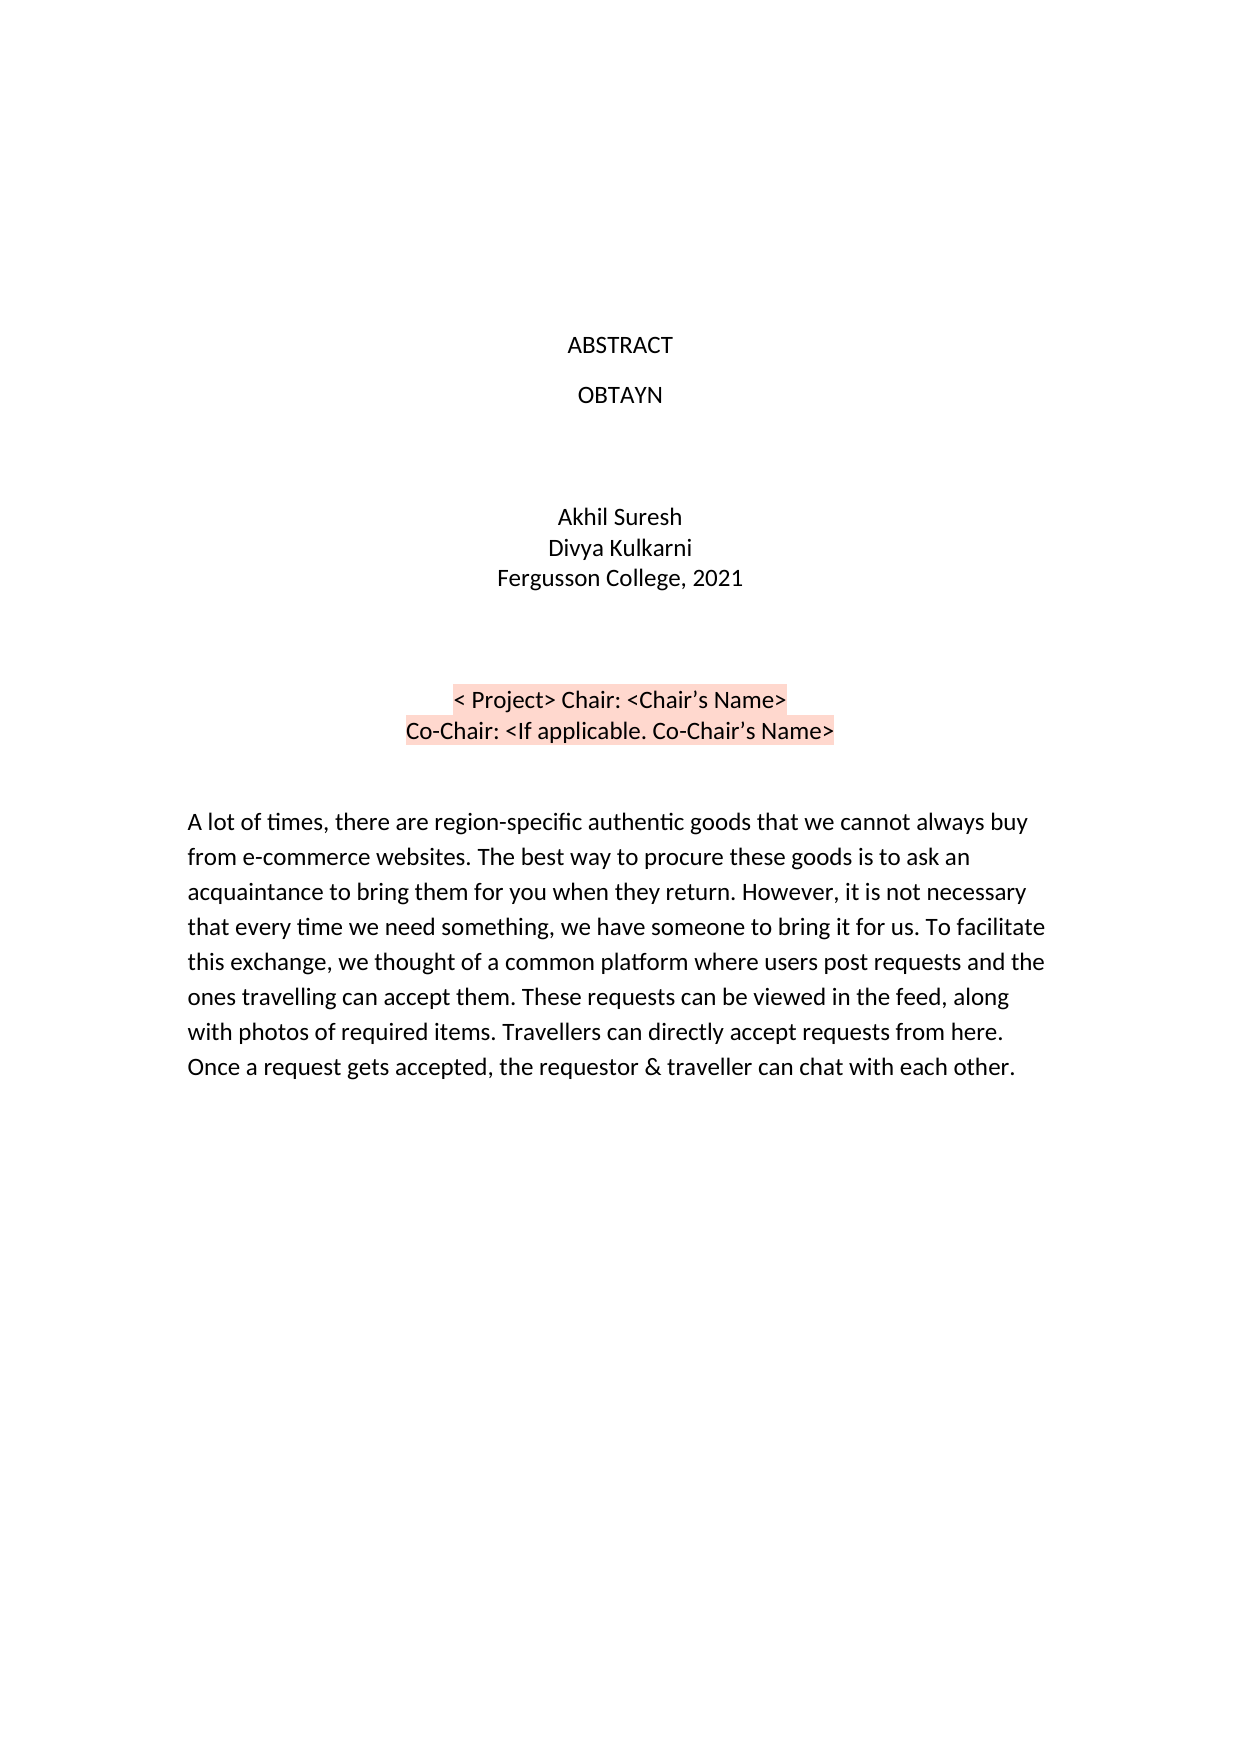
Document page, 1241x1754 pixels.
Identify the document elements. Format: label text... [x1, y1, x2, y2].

text Fergusson College, 2021 [187, 562, 1053, 593]
text Co-Chair: <If applicable. Co-Chair’s Name> [187, 715, 1053, 745]
text ABSTRACT [187, 309, 1053, 359]
text A lot of times, there are region-specific authentic goods that we cannot always buy from e-commerce websites. The best way to procure these goods is to ask an acquaintance to bring them for you when they return. However, it is not necessary that every time we need something, we have someone to bring it for us. To facilitate this exchange, we thought of a common platform where users post requests and the ones travelling can accept them. These requests can be viewed in the feed, along with photos of required items. Travellers can directly accept requests from here. Once a request gets accepted, the requestor & traveller can chat with each other. [187, 806, 1053, 1082]
text Divya Kulkarni [187, 532, 1053, 562]
text < Project> Chair: <Chair’s Name> [187, 684, 1053, 715]
text OBTAYN [187, 359, 1053, 409]
text Akhil Suresh [187, 501, 1053, 532]
